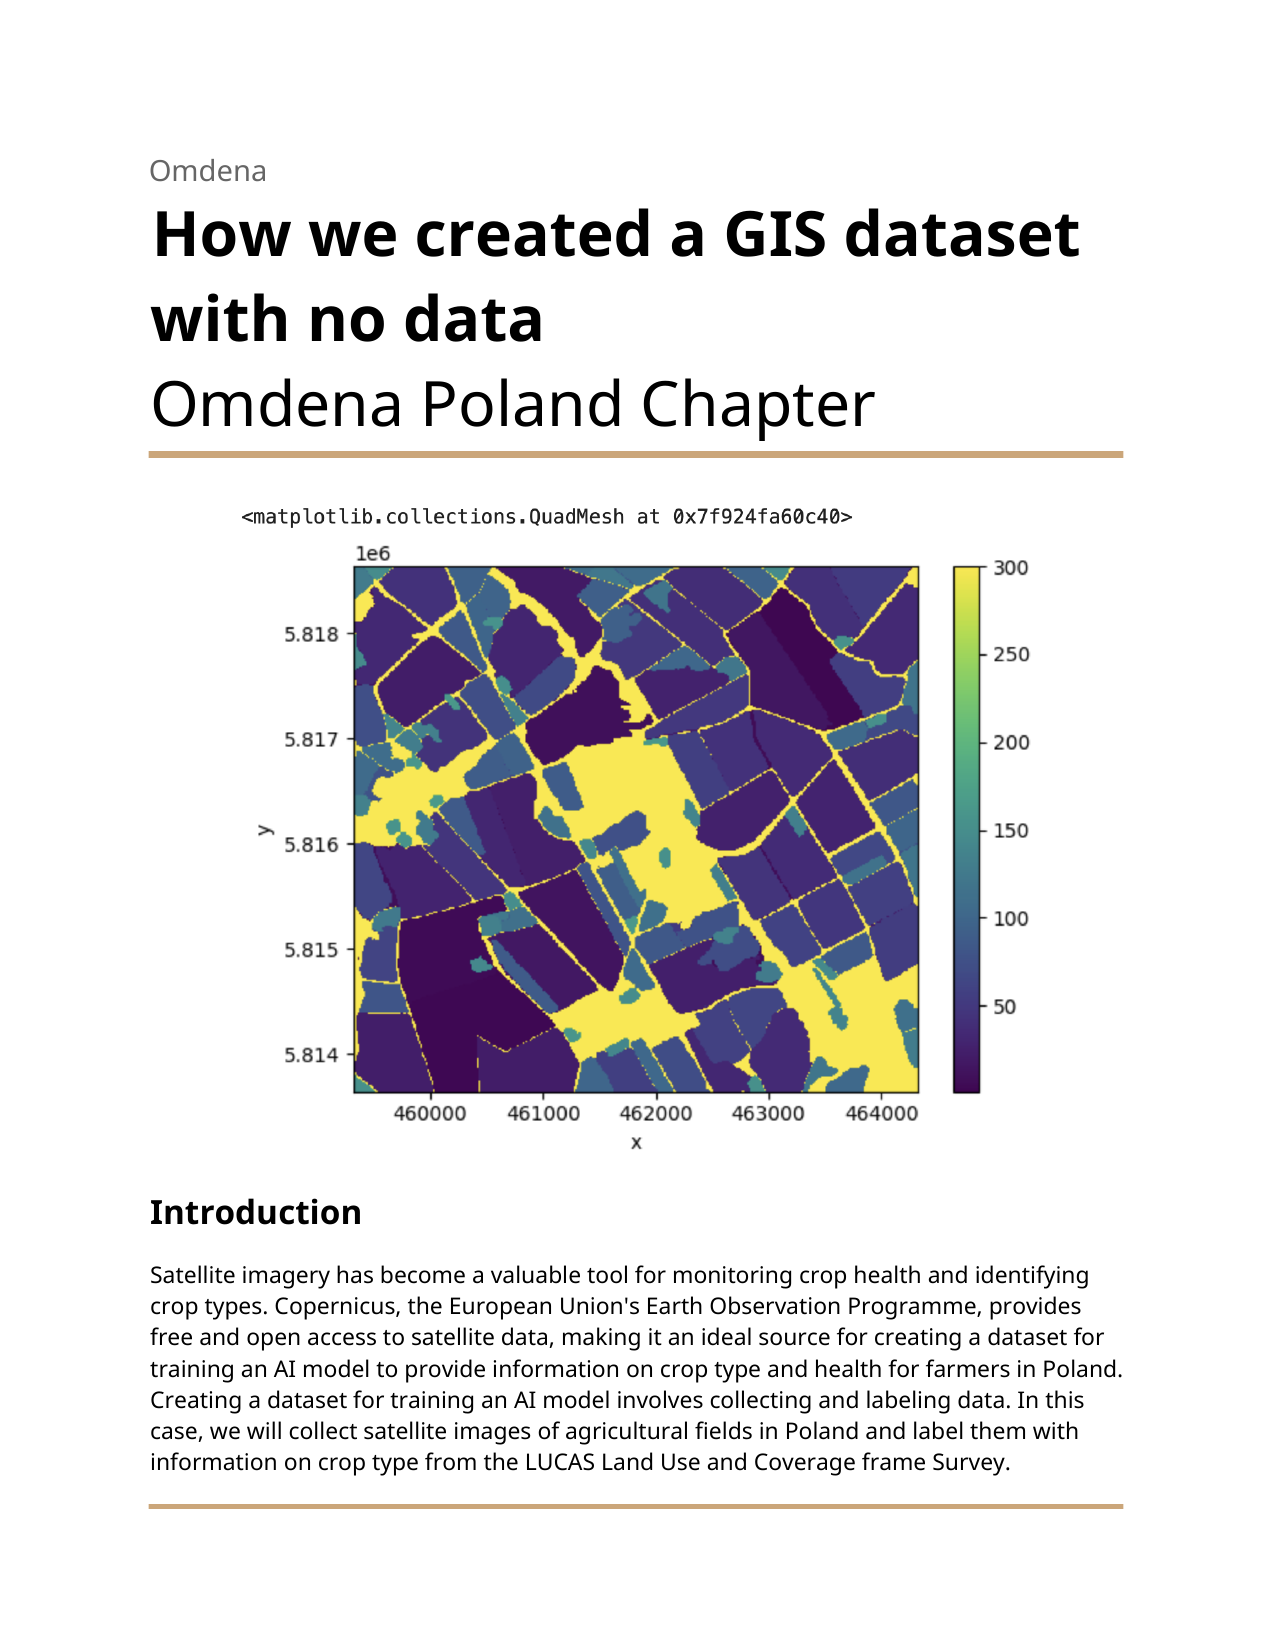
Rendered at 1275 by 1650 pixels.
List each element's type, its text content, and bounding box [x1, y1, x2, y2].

subtitle Introduction [150, 1189, 1125, 1234]
text Satellite imagery has become a valuable tool for monitoring crop health and identifying crop types. Copernicus, the European Union's Earth Observation Programme, provides free and open access to satellite data, making it an ideal source for creating a dataset for training an AI model to provide information on crop type and health for farmers in Poland. Creating a dataset for training an AI model involves collecting and labeling data. In this case, we will collect satellite images of agricultural fields in Poland and label them with information on crop type from the LUCAS Land Use and Coverage frame Survey. [150, 1259, 1125, 1478]
picture [148, 1504, 1124, 1509]
text Omdena [148, 150, 1125, 190]
picture [148, 451, 1124, 458]
subtitle Omdena Poland Chapter [150, 360, 1125, 445]
picture [150, 495, 1159, 1189]
title How we created a GIS dataset with no data [150, 190, 1125, 360]
